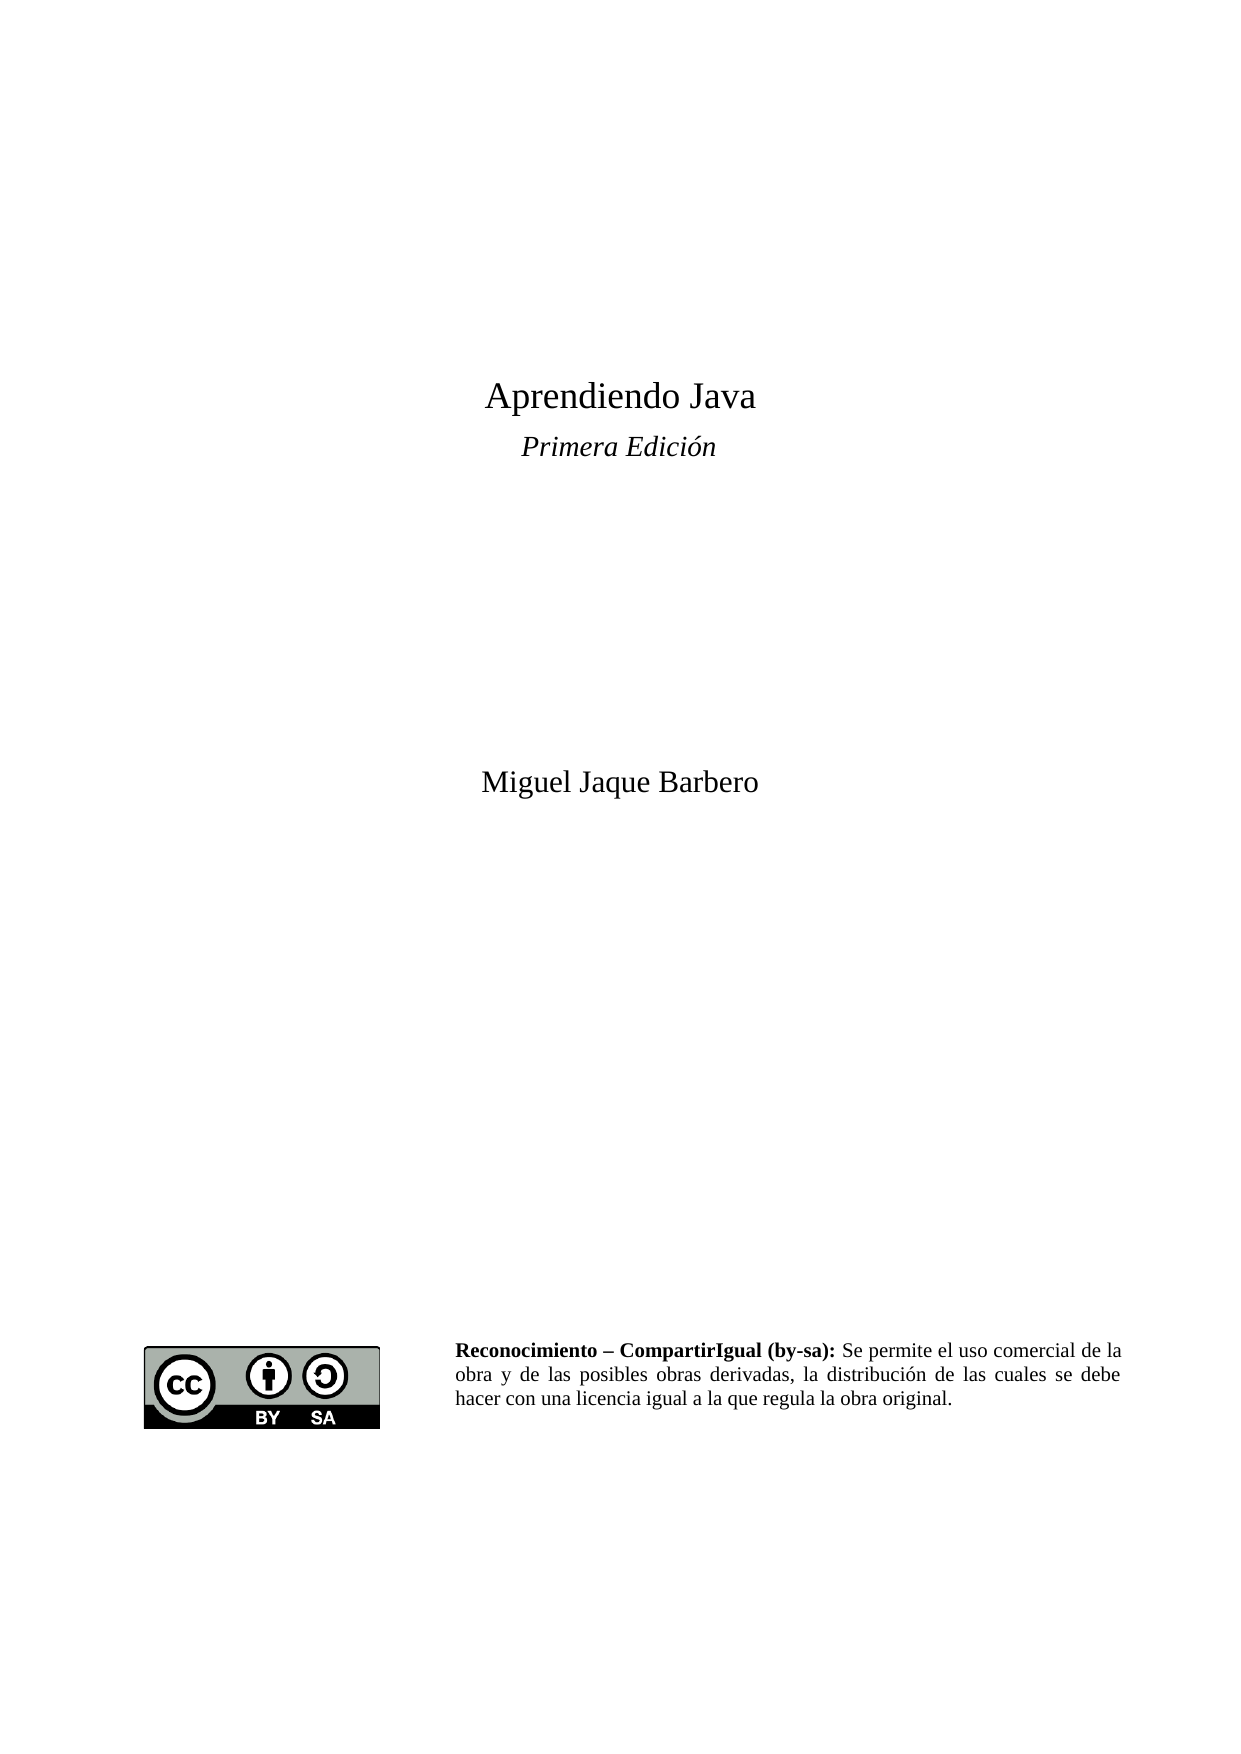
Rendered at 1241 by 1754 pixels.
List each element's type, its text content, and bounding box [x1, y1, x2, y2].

subtitle Primera Edición [118, 429, 1122, 463]
text Reconocimiento – CompartirIgual (by-sa): Se permite el uso comercial de la obra y de las posibles obras derivadas, la distribución de las cuales se debe hacer con una licencia igual a la que regula la obra original. [193, 1338, 1122, 1410]
picture [143, 1346, 380, 1429]
title Aprendiendo Java [118, 374, 1122, 417]
text Miguel Jaque Barbero [118, 763, 1122, 799]
